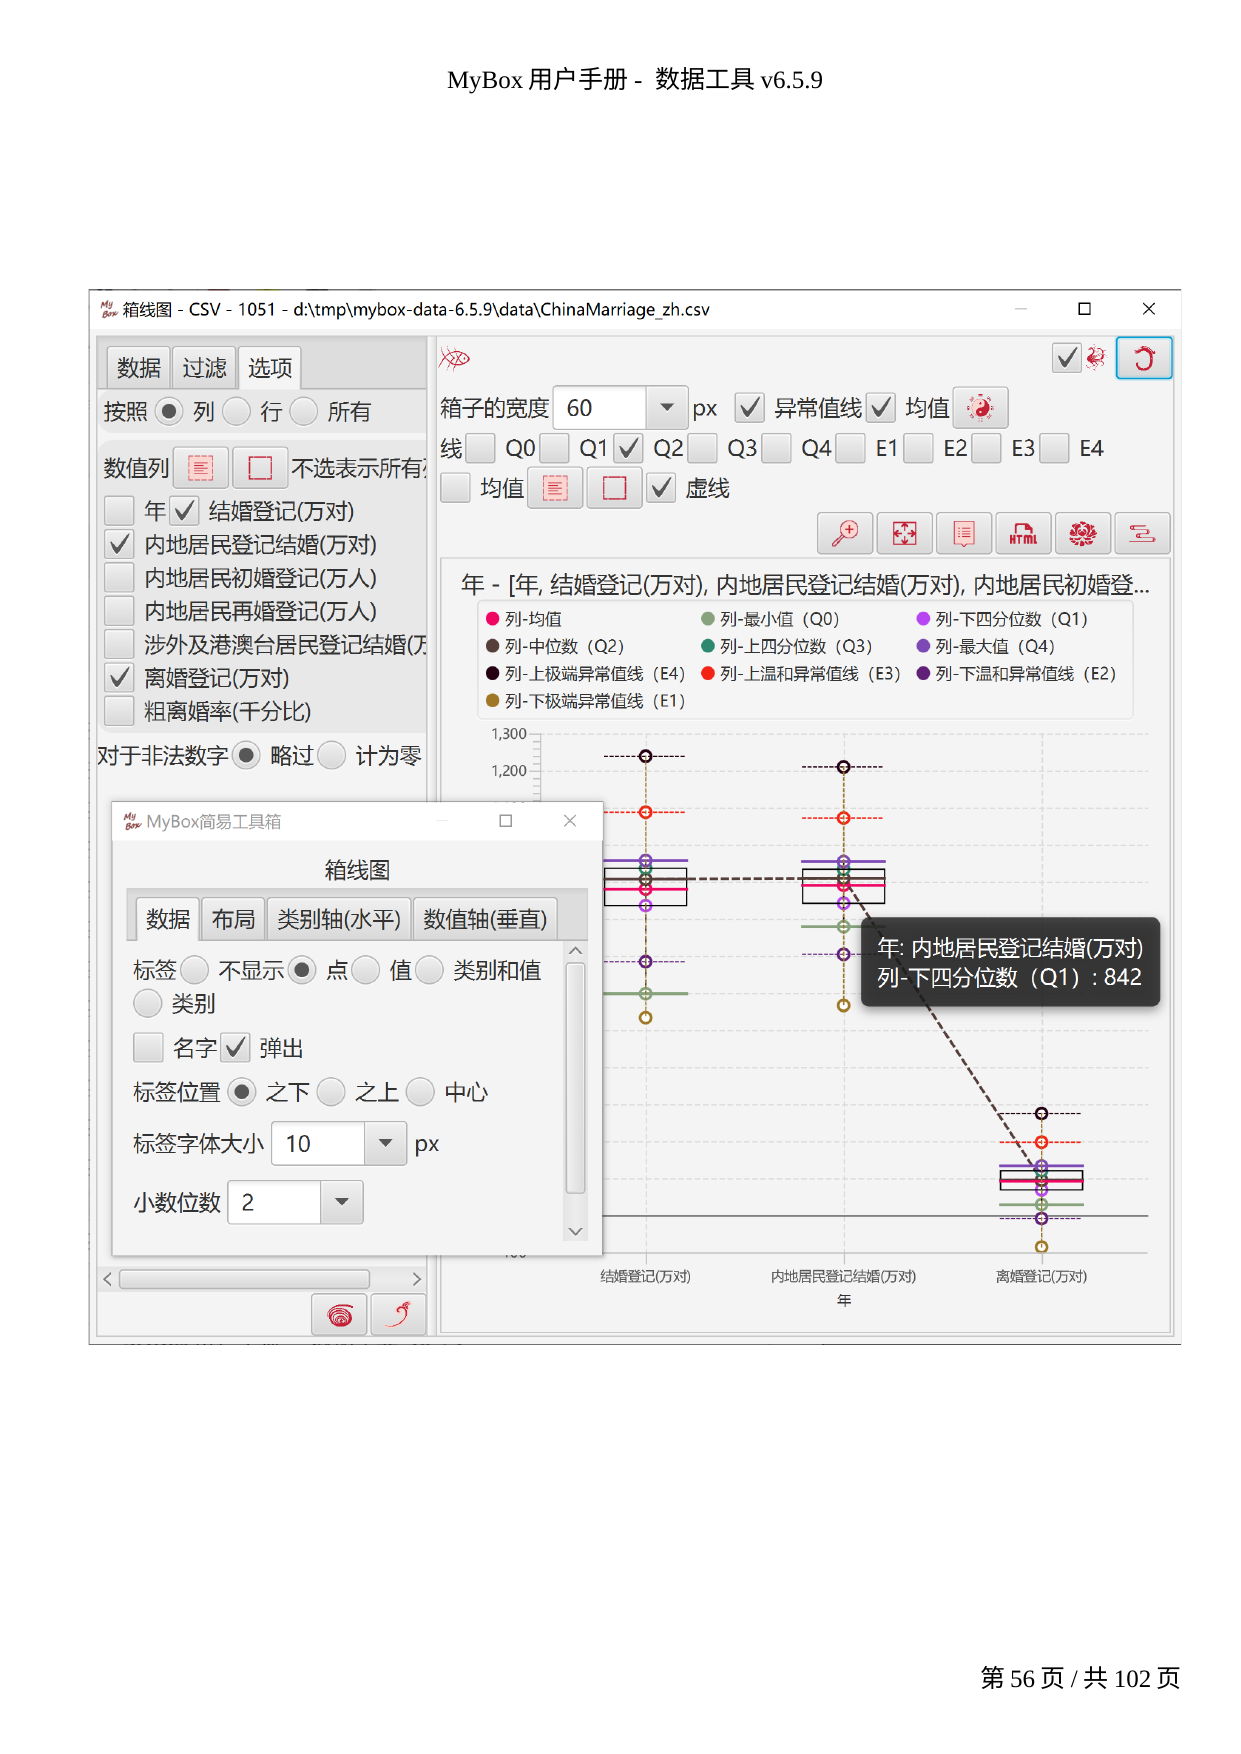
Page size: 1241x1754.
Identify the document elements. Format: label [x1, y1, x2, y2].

picture [88, 289, 1182, 1345]
